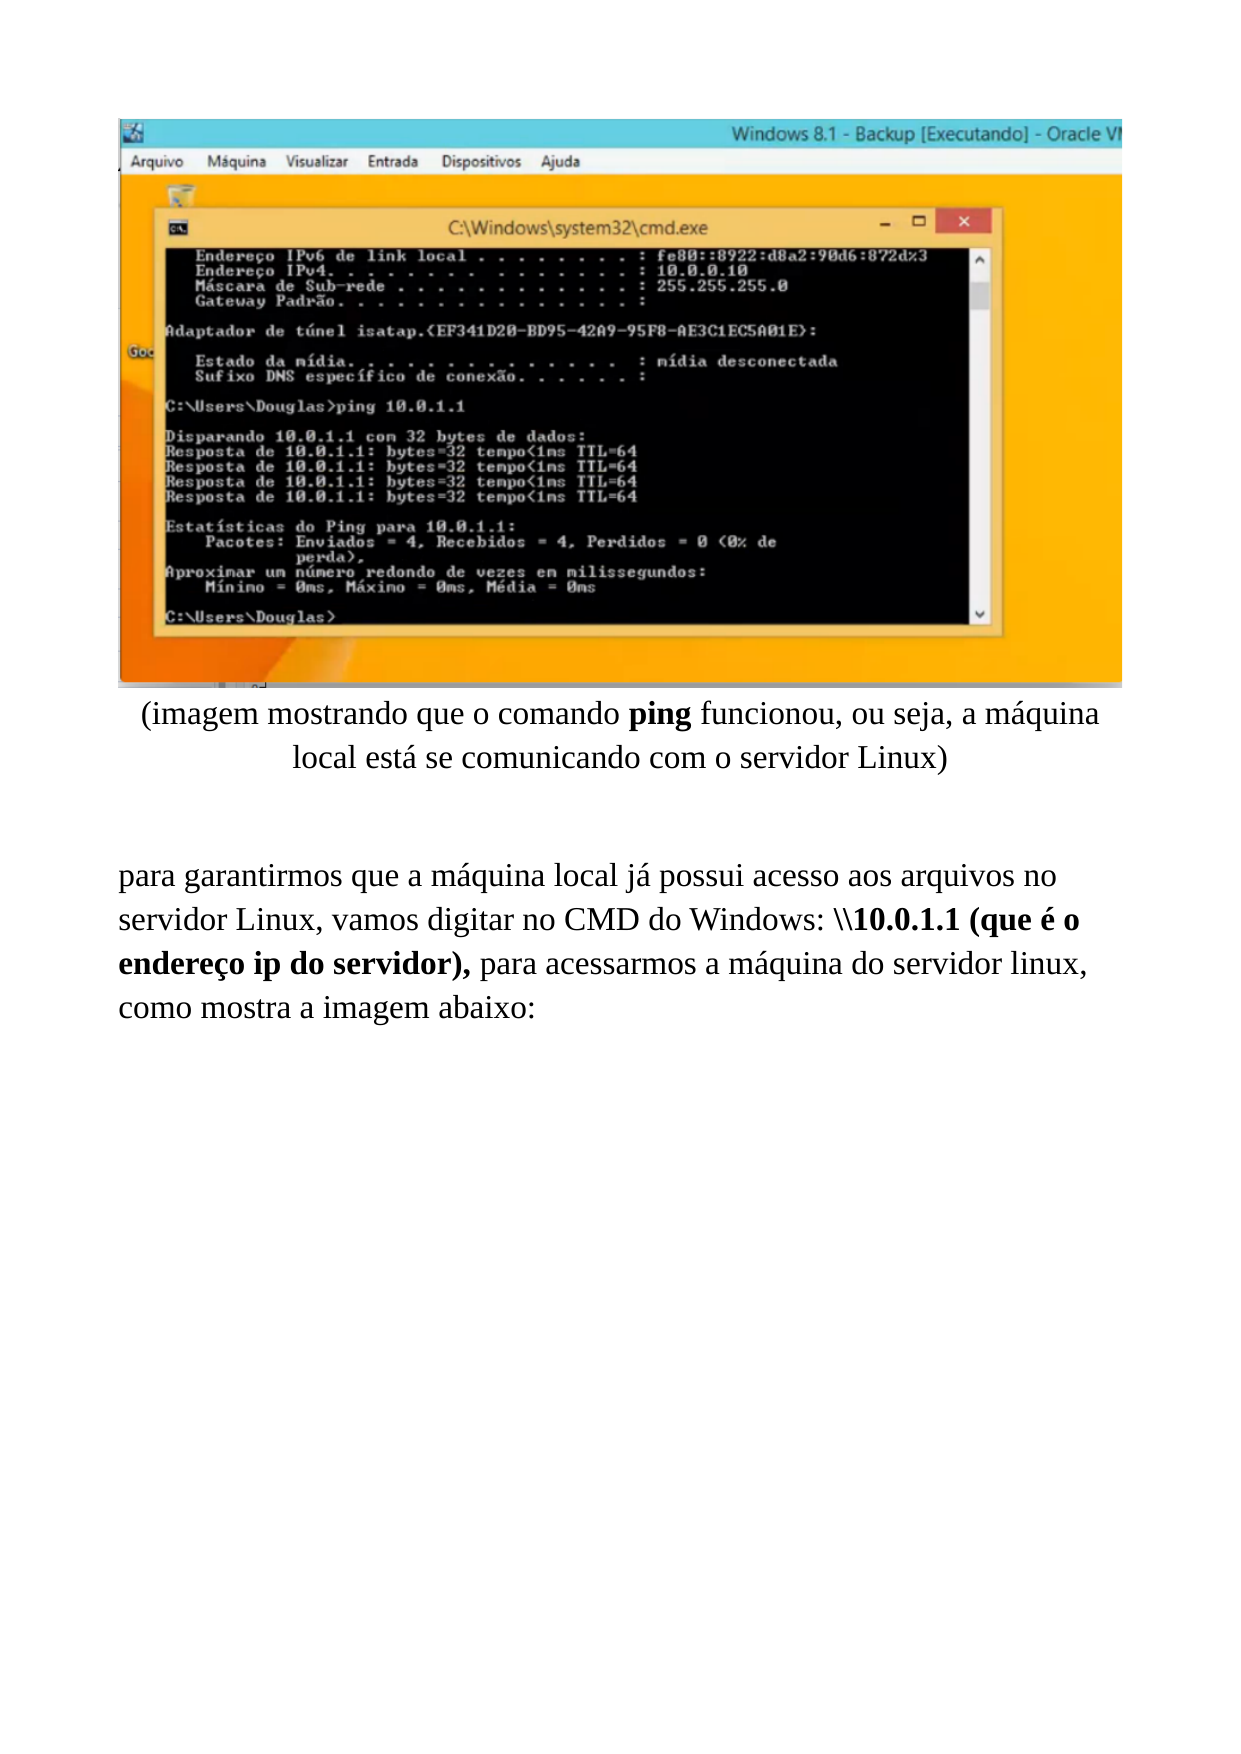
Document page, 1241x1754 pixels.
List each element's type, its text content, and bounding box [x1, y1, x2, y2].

picture [118, 118, 1123, 688]
text (imagem mostrando que o comando ping funcionou, ou seja, a máquina local está se comunicando com o servidor Linux) [118, 688, 1122, 776]
text para garantirmos que a máquina local já possui acesso aos arquivos no servidor Linux, vamos digitar no CMD do Windows: \\10.0.1.1 (que é o endereço ip do servidor), para acessarmos a máquina do servidor linux, como mostra a imagem abaixo: [118, 855, 1122, 1026]
